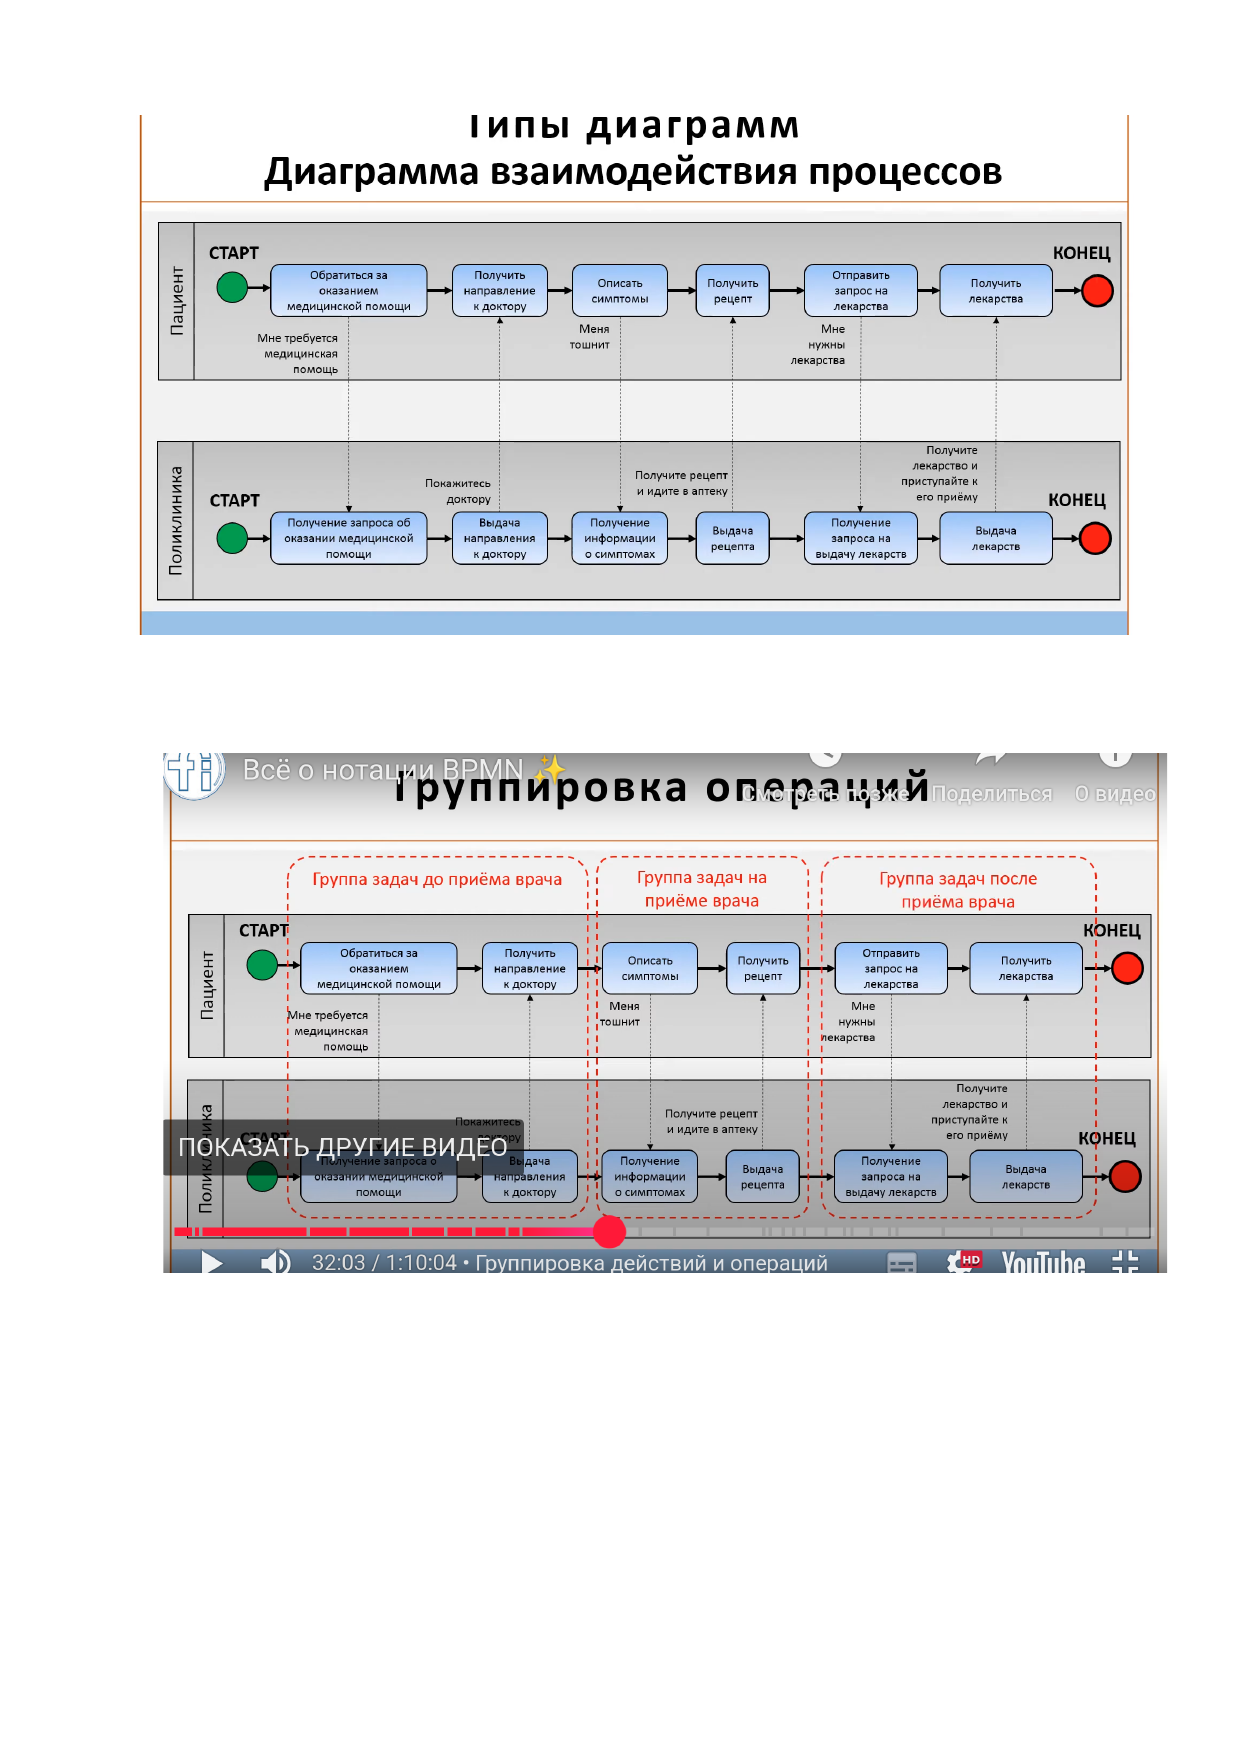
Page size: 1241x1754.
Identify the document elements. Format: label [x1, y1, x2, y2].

picture [163, 753, 1168, 1273]
picture [133, 115, 1138, 635]
